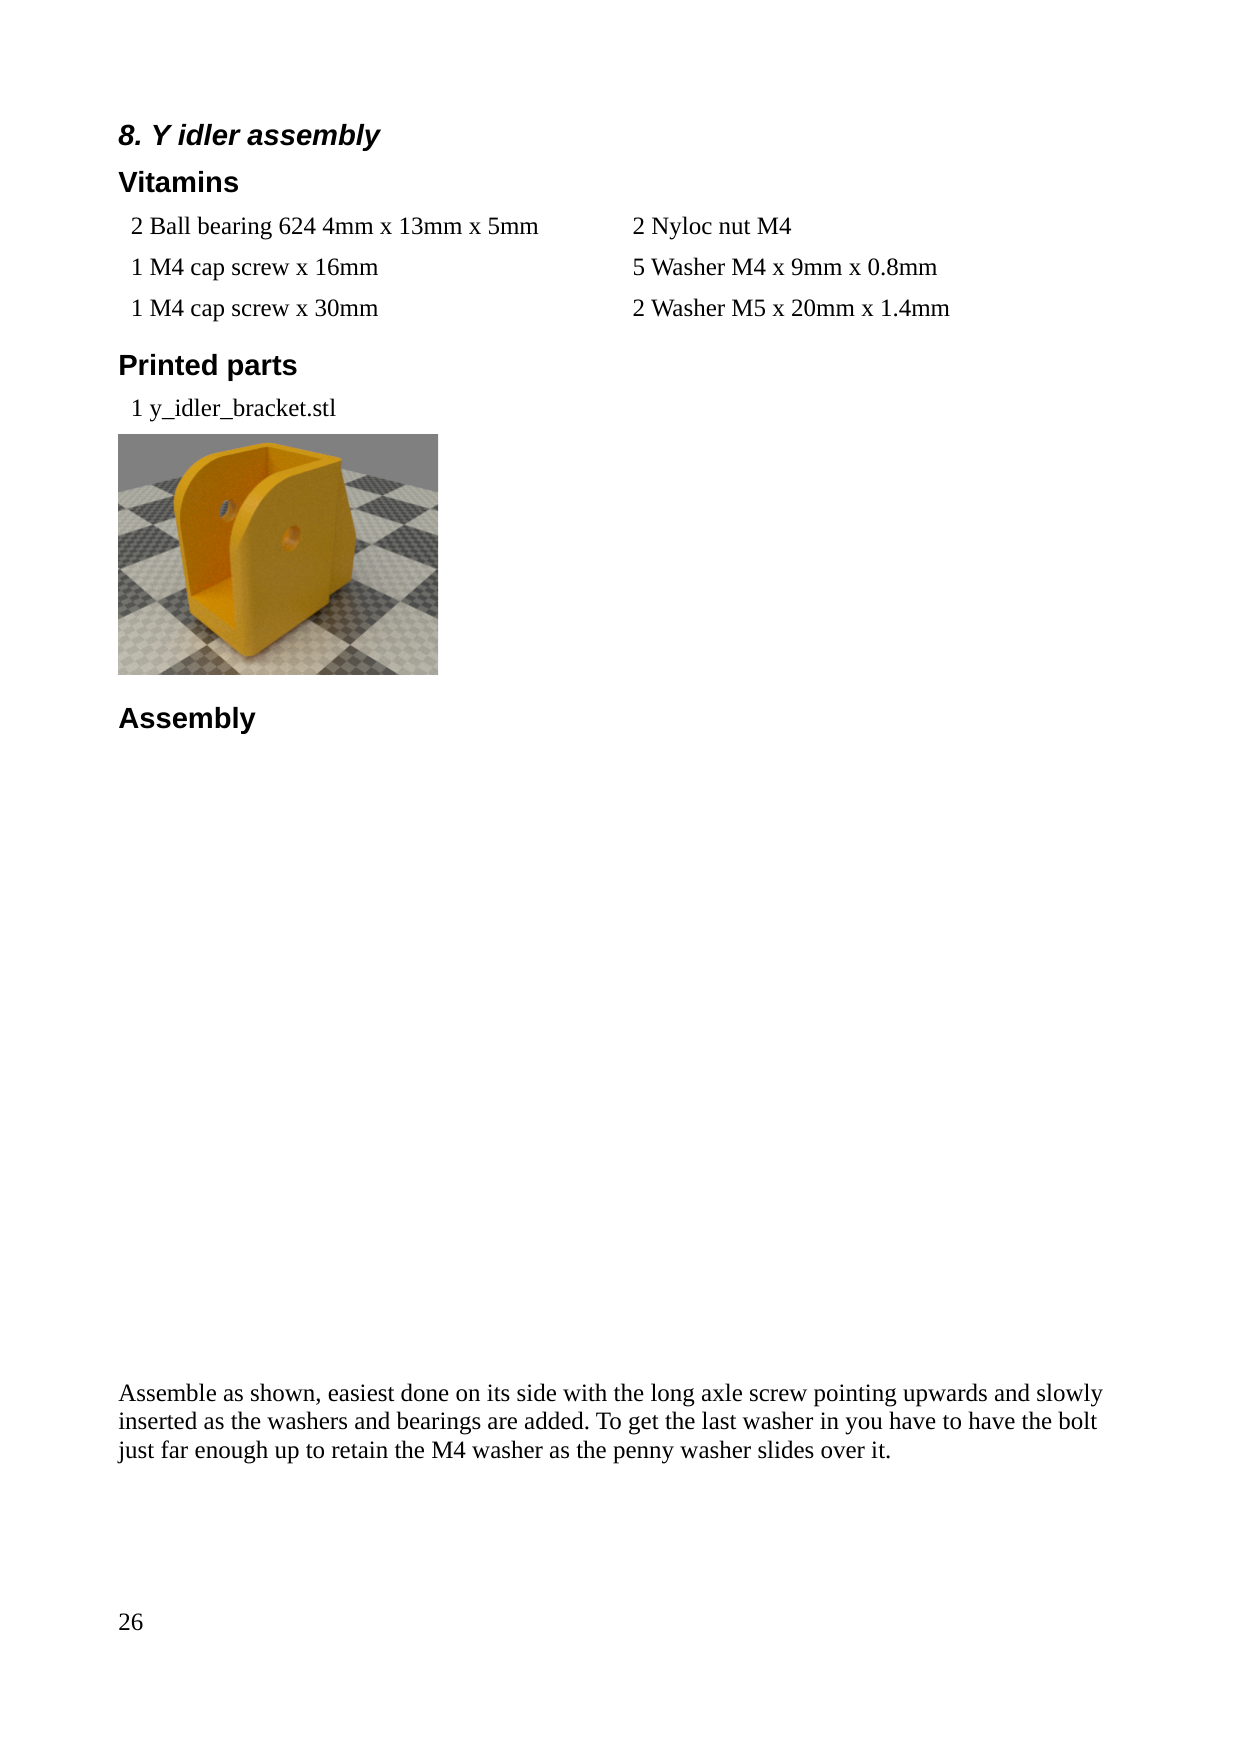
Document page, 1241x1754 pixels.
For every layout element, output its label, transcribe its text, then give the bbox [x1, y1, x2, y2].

subtitle Y idler assembly [118, 118, 1122, 152]
table_header 2 Ball bearing 624 4mm x 13mm x 5mm 1 M4 cap screw x 16mm 1 M4 cap screw x 30mm [118, 211, 620, 334]
subtitle Printed parts [118, 348, 1122, 382]
picture [118, 434, 439, 675]
table_header 2 Nyloc nut M4 5 Washer M4 x 9mm x 0.8mm 2 Washer M5 x 20mm x 1.4mm [620, 211, 1122, 334]
subtitle Assembly [118, 701, 1122, 734]
text 1 y_idler_bracket.stl [118, 393, 1122, 422]
text Assemble as shown, easiest done on its side with the long axle screw pointing upwards and slowly inserted as the washers and bearings are added. To get the last washer in you have to have the bolt just far enough up to retain the M4 washer as the penny washer slides over it. [118, 1378, 1122, 1464]
subtitle Vitamins [118, 165, 1122, 199]
